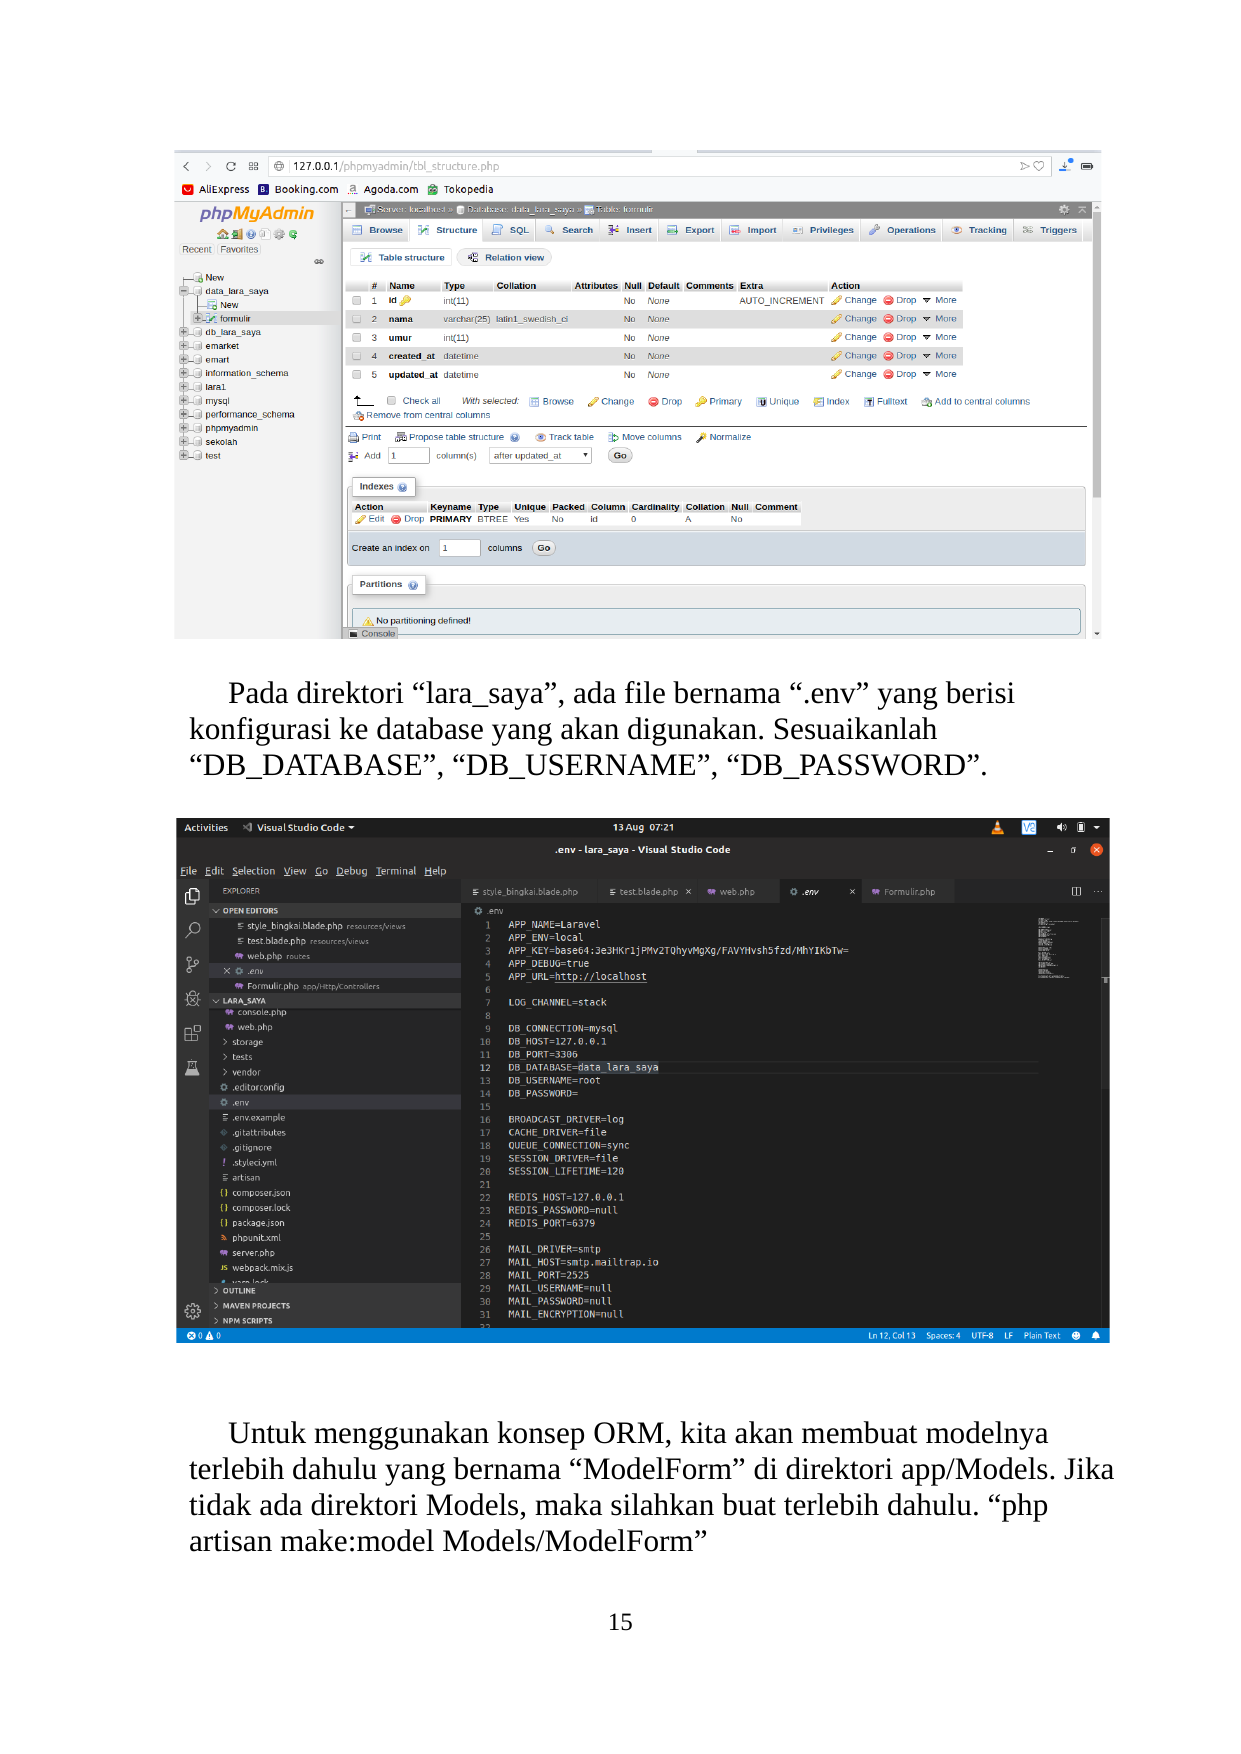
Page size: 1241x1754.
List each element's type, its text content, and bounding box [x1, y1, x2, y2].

text Untuk menggunakan konsep ORM, kita akan membuat modelnya terlebih dahulu yang bernama “ModelForm” di direktori app/Models. Jika tidak ada direktori Models, maka silahkan buat terlebih dahulu. “php artisan make:model Models/ModelForm” [189, 1415, 1122, 1558]
picture [174, 150, 1102, 639]
picture [176, 818, 1110, 1343]
text Pada direktori “lara_saya”, ada file bernama “.env” yang berisi konfigurasi ke database yang akan digunakan. Sesuaikanlah “DB_DATABASE”, “DB_USERNAME”, “DB_PASSWORD”. [189, 674, 1122, 782]
